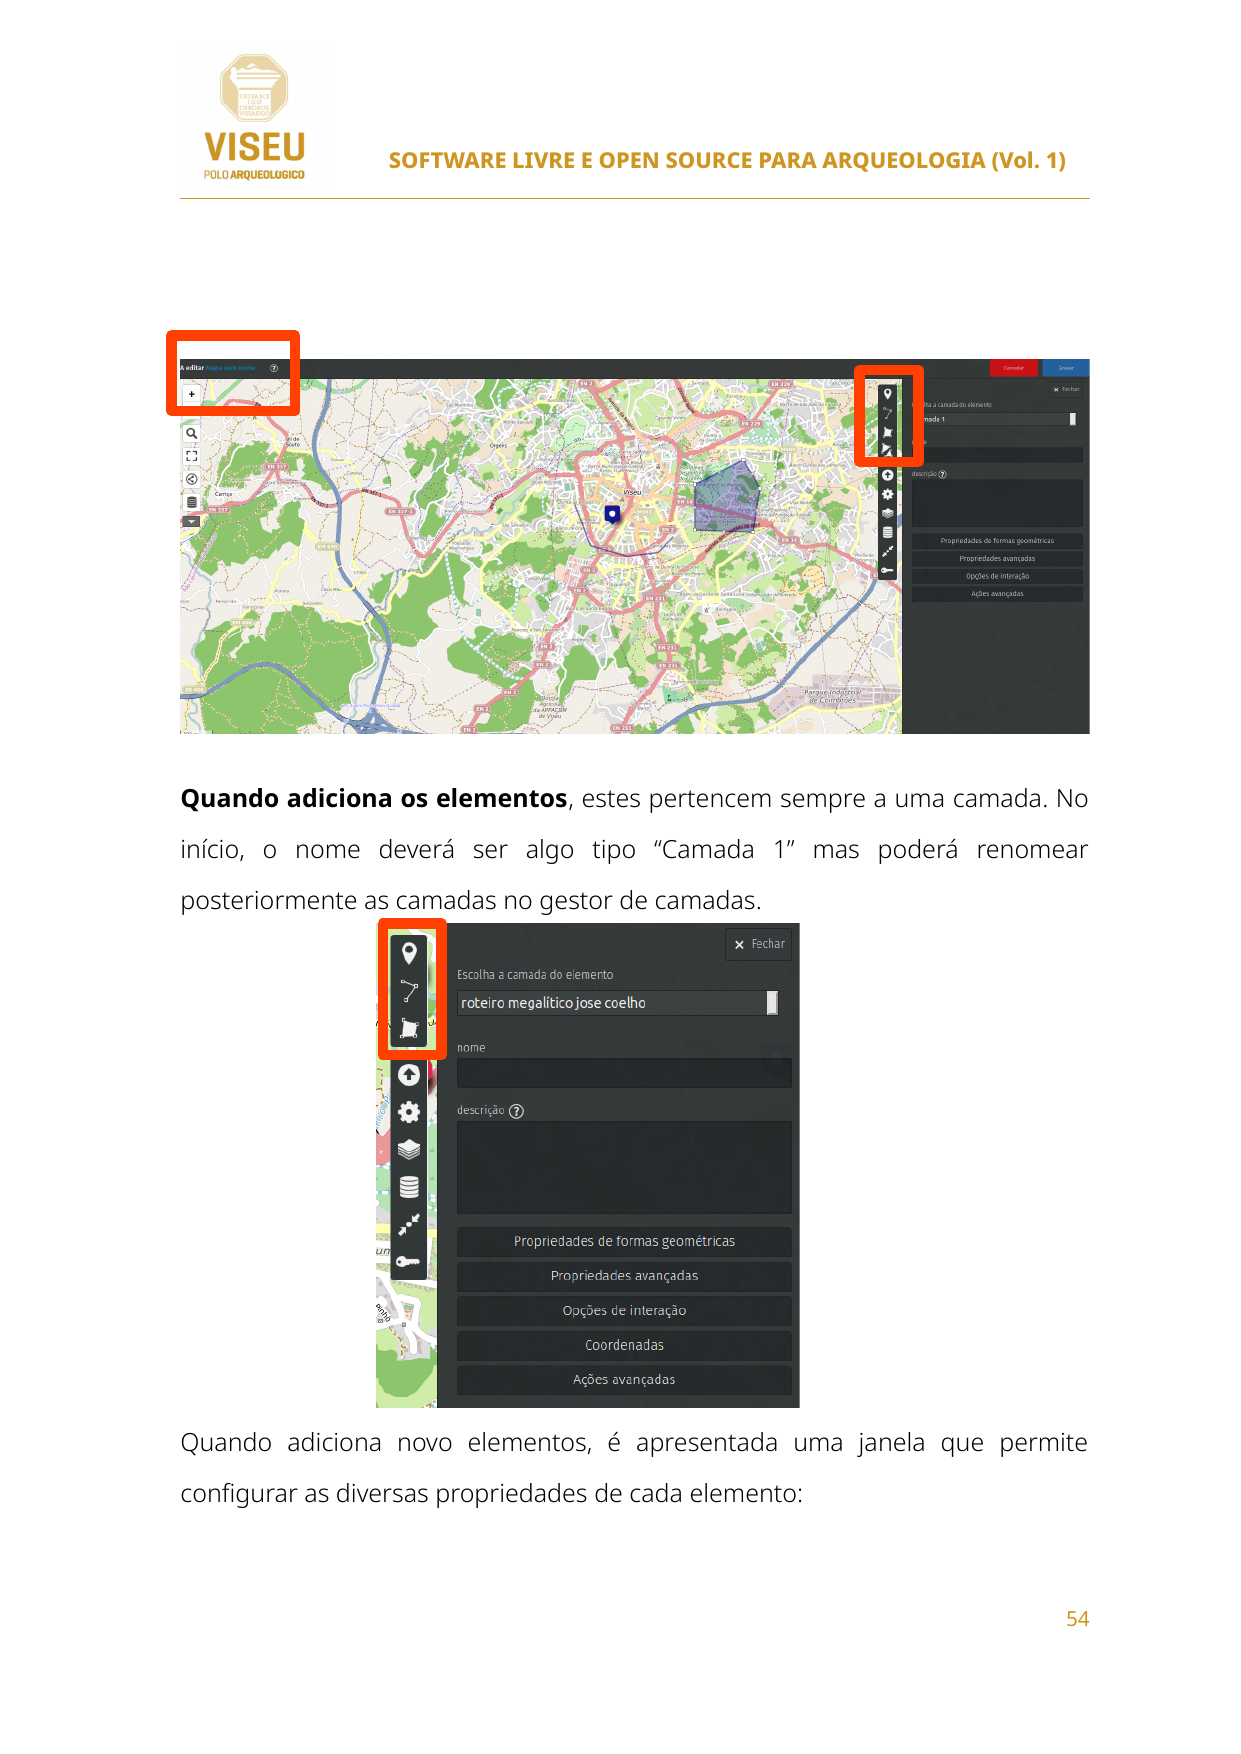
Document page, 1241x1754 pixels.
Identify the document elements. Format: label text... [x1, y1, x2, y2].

picture [376, 923, 800, 1408]
picture [388, 929, 436, 1050]
text Quando adiciona novo elementos, é apresentada uma janela que permite configurar as diversas propriedades de cada elemento: [180, 948, 1090, 1510]
picture [180, 359, 290, 406]
picture [180, 359, 1090, 734]
text Quando adiciona os elementos, estes pertencem sempre a uma camada. No início, o nome deverá ser algo tipo “Camada 1” mas poderá renomear posteriormente as camadas no gestor de camadas. [180, 781, 1090, 917]
